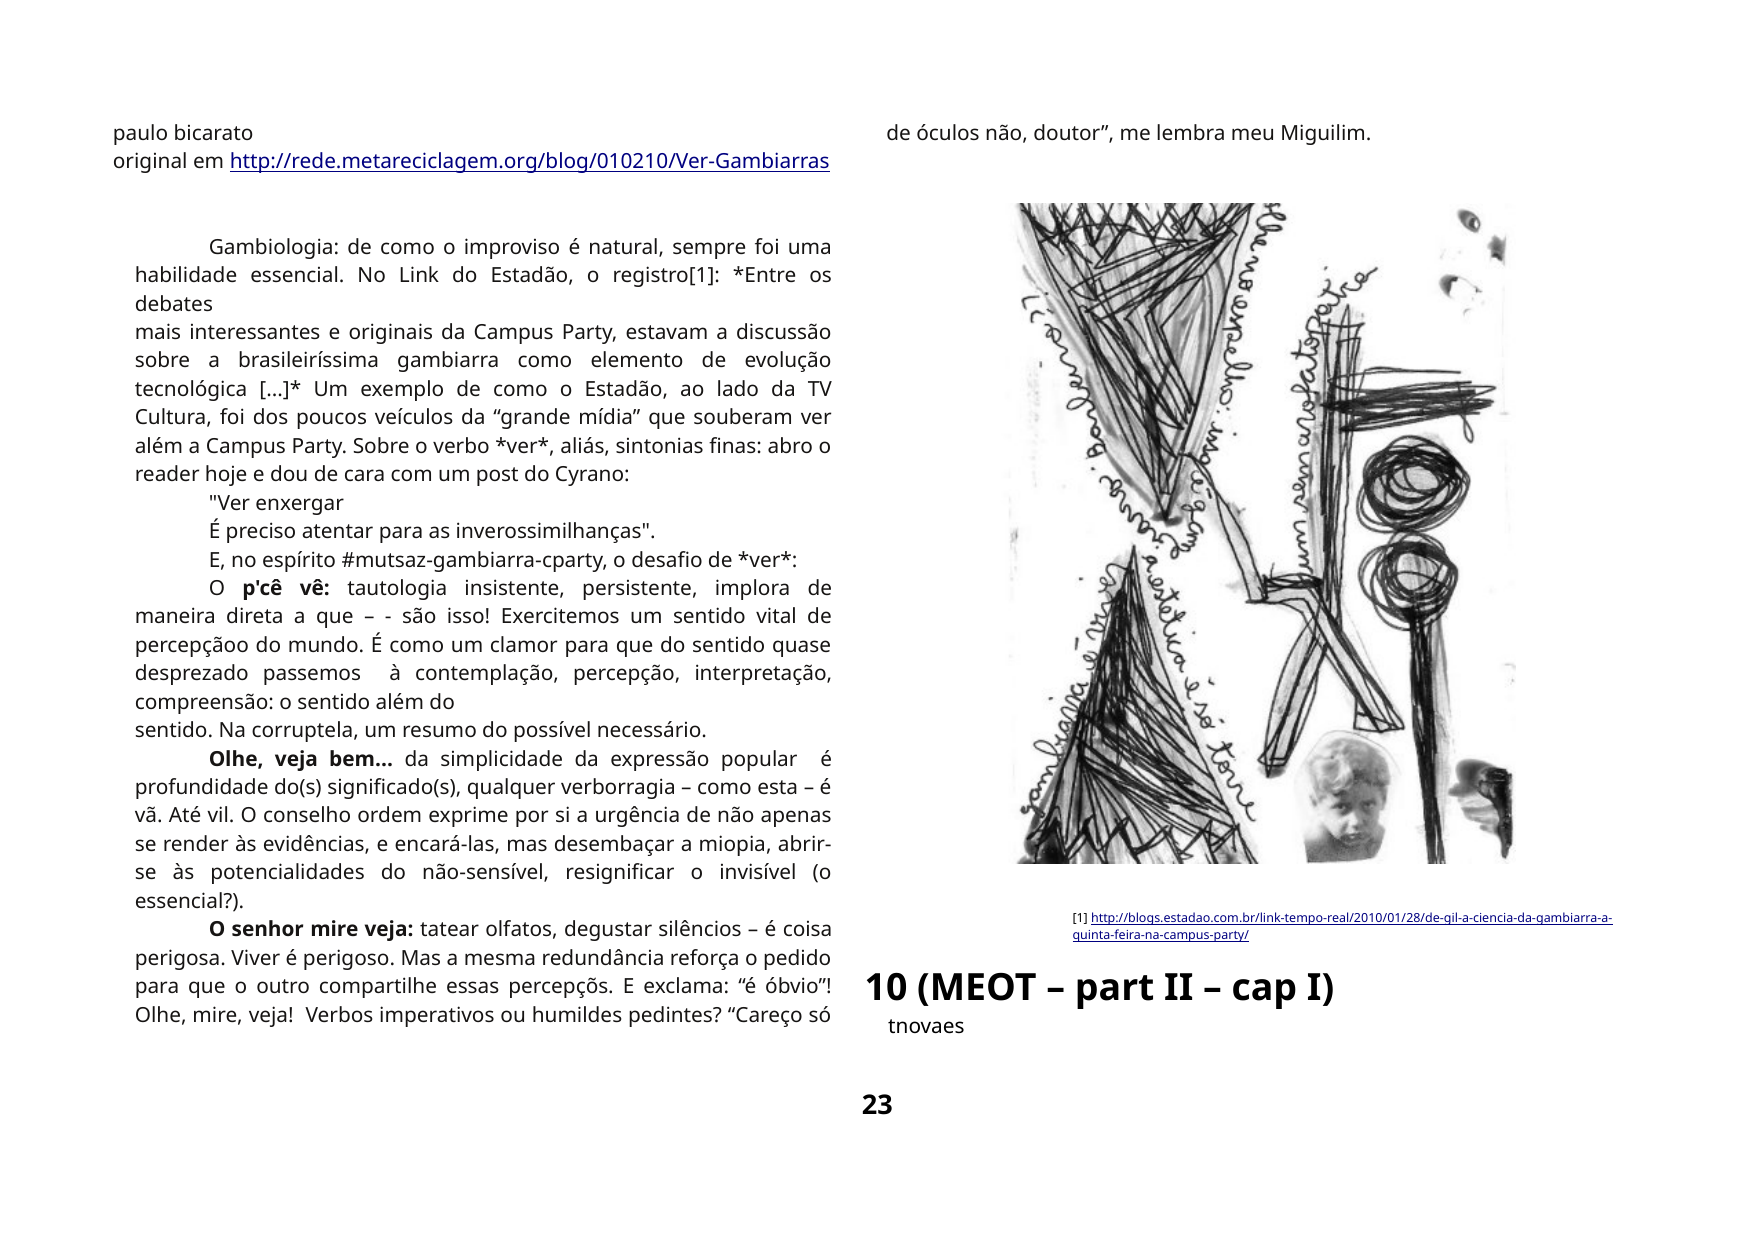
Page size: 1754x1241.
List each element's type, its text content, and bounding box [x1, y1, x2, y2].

text sentido. Na corruptela, um resumo do possível necessário. [134, 715, 833, 744]
text E, no espírito #mutsaz-gambiarra-cparty, o desafio de *ver*: [134, 545, 833, 573]
text de óculos não, doutor”, me lembra meu Miguilim. [886, 118, 1621, 147]
text Gambiologia: de como o improviso é natural, sempre foi uma habilidade essencial. No Link do Estadão, o registro[1]: *Entre os debates [134, 232, 833, 317]
text Olhe, veja bem... da simplicidade da expressão popular é profundidade do(s) significado(s), qualquer verborragia – como esta – é vã. Até vil. O conselho ordem exprime por si a urgência de não apenas se render às evidências, e encará-las, mas desembaçar a miopia, abrir-se às potencialidades do não-sensível, resignificar o invisível (o essencial?). [134, 744, 833, 914]
text tnovaes [888, 1012, 1628, 1040]
text paulo bicarato [113, 118, 842, 147]
text É preciso atentar para as inverossimilhanças". [134, 516, 833, 545]
text mais interessantes e originais da Campus Party, estavam a discussão sobre a brasileiríssima gambiarra como elemento de evolução tecnológica [...]* Um exemplo de como o Estadão, ao lado da TV Cultura, foi dos poucos veículos da “grande mídia” que souberam ver além a Campus Party. Sobre o verbo *ver*, aliás, sintonias finas: abro o reader hoje e dou de cara com um post do Cyrano: [134, 317, 833, 488]
text O senhor mire veja: tatear olfatos, degustar silêncios – é coisa perigosa. Viver é perigoso. Mas a mesma redundância reforça o pedido para que o outro compartilhe essas percepçõs. E exclama: “é óbvio”! Olhe, mire, veja! Verbos imperativos ou humildes pedintes? “Careço só [134, 914, 833, 1028]
picture [998, 203, 1516, 864]
text [1] http://blogs.estadao.com.br/link-tempo-real/2010/01/28/de-gil-a-ciencia-da-gambiarra-a-quinta-feira-na-campus-party/ [1072, 909, 1628, 943]
text 10 (MEOT – part II – cap I) [864, 961, 1628, 1012]
text O p'cê vê: tautologia insistente, persistente, implora de maneira direta a que – - são isso! Exercitemos um sentido vital de percepçãoo do mundo. É como um clamor para que do sentido quase desprezado passemos à contemplação, percepção, interpretação, compreensão: o sentido além do [134, 573, 833, 715]
text original em http://rede.metareciclagem.org/blog/010210/Ver-Gambiarras [113, 147, 862, 175]
text "Ver enxergar [134, 488, 833, 516]
